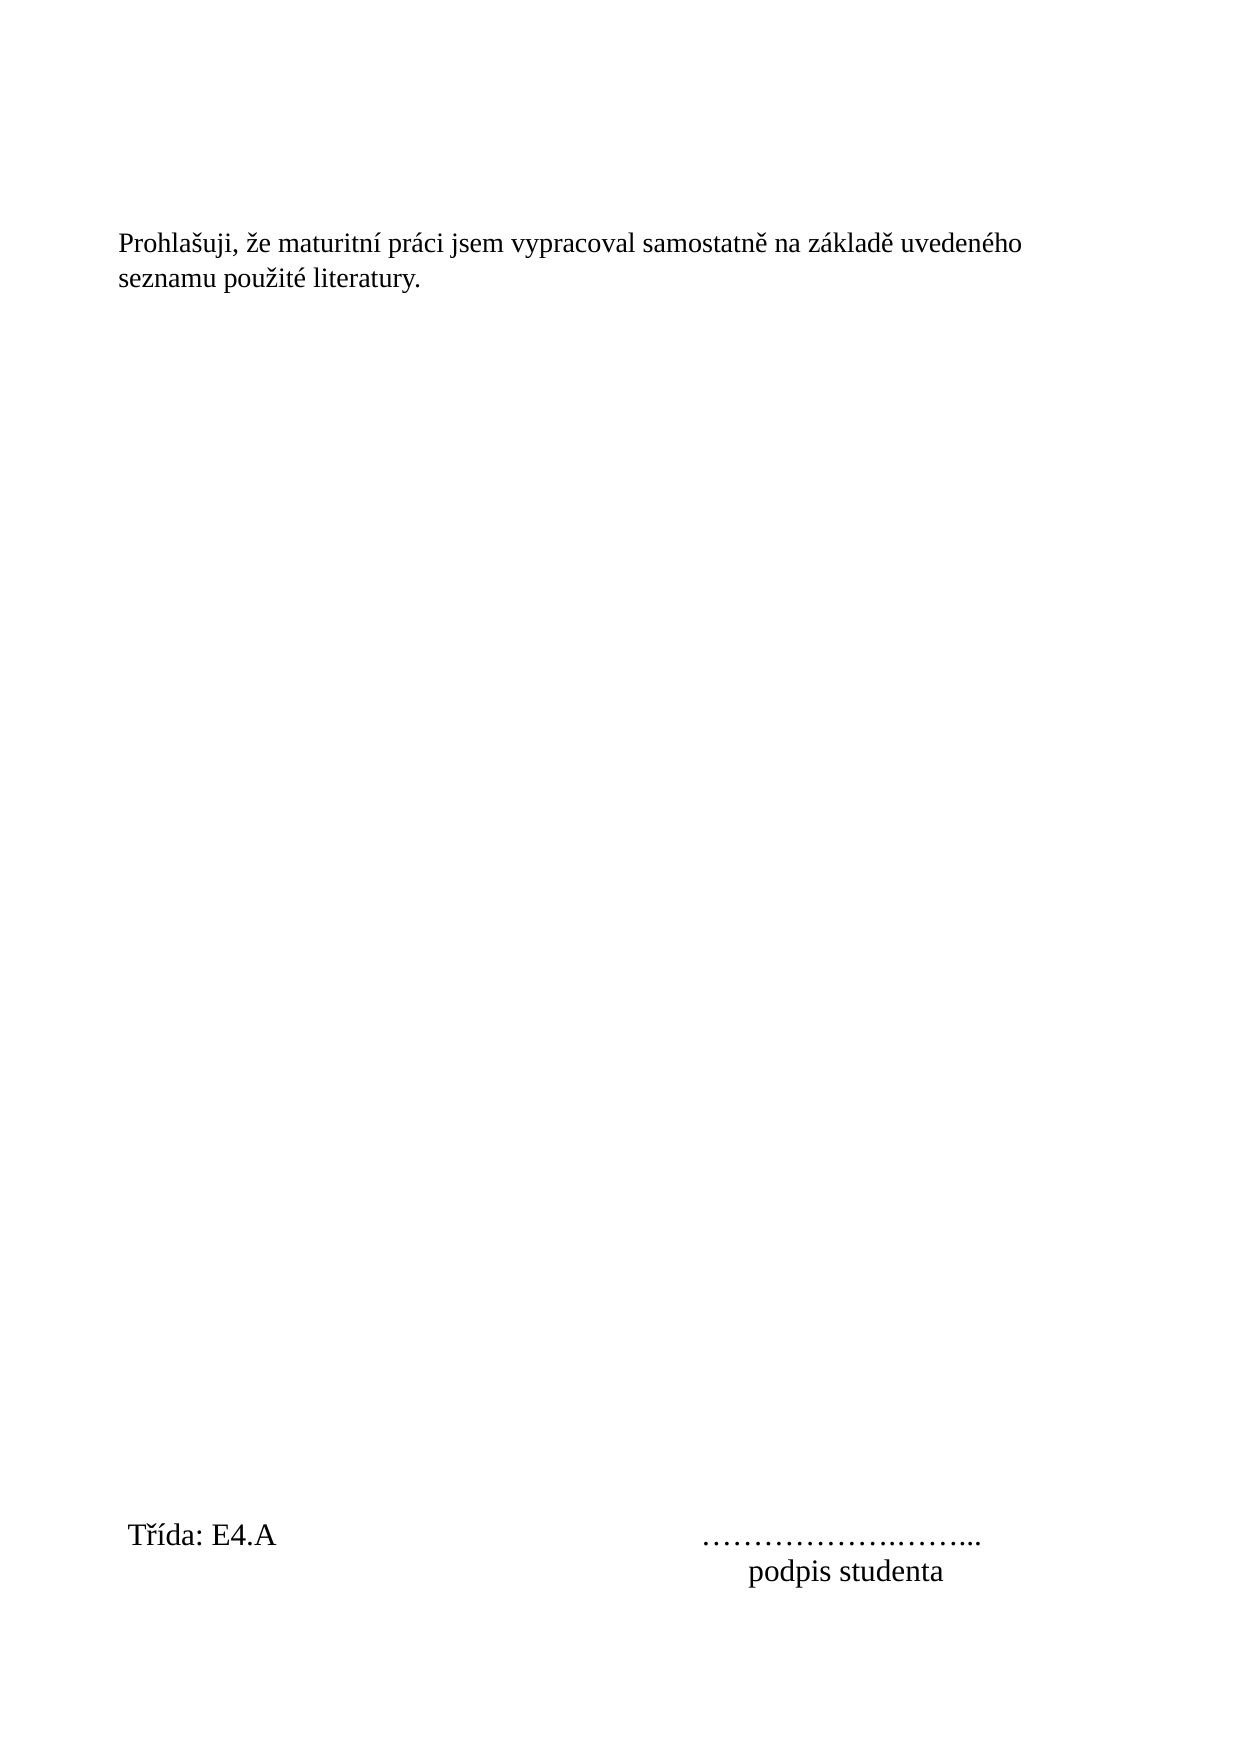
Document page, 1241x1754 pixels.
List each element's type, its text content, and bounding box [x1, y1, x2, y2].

text Prohlašuji, že maturitní práci jsem vypracoval samostatně na základě uvedeného seznamu použité literatury. [118, 226, 1122, 294]
text Třída: E4.A ……………….……... [118, 1516, 1122, 1552]
text podpis studenta [118, 1552, 1122, 1588]
